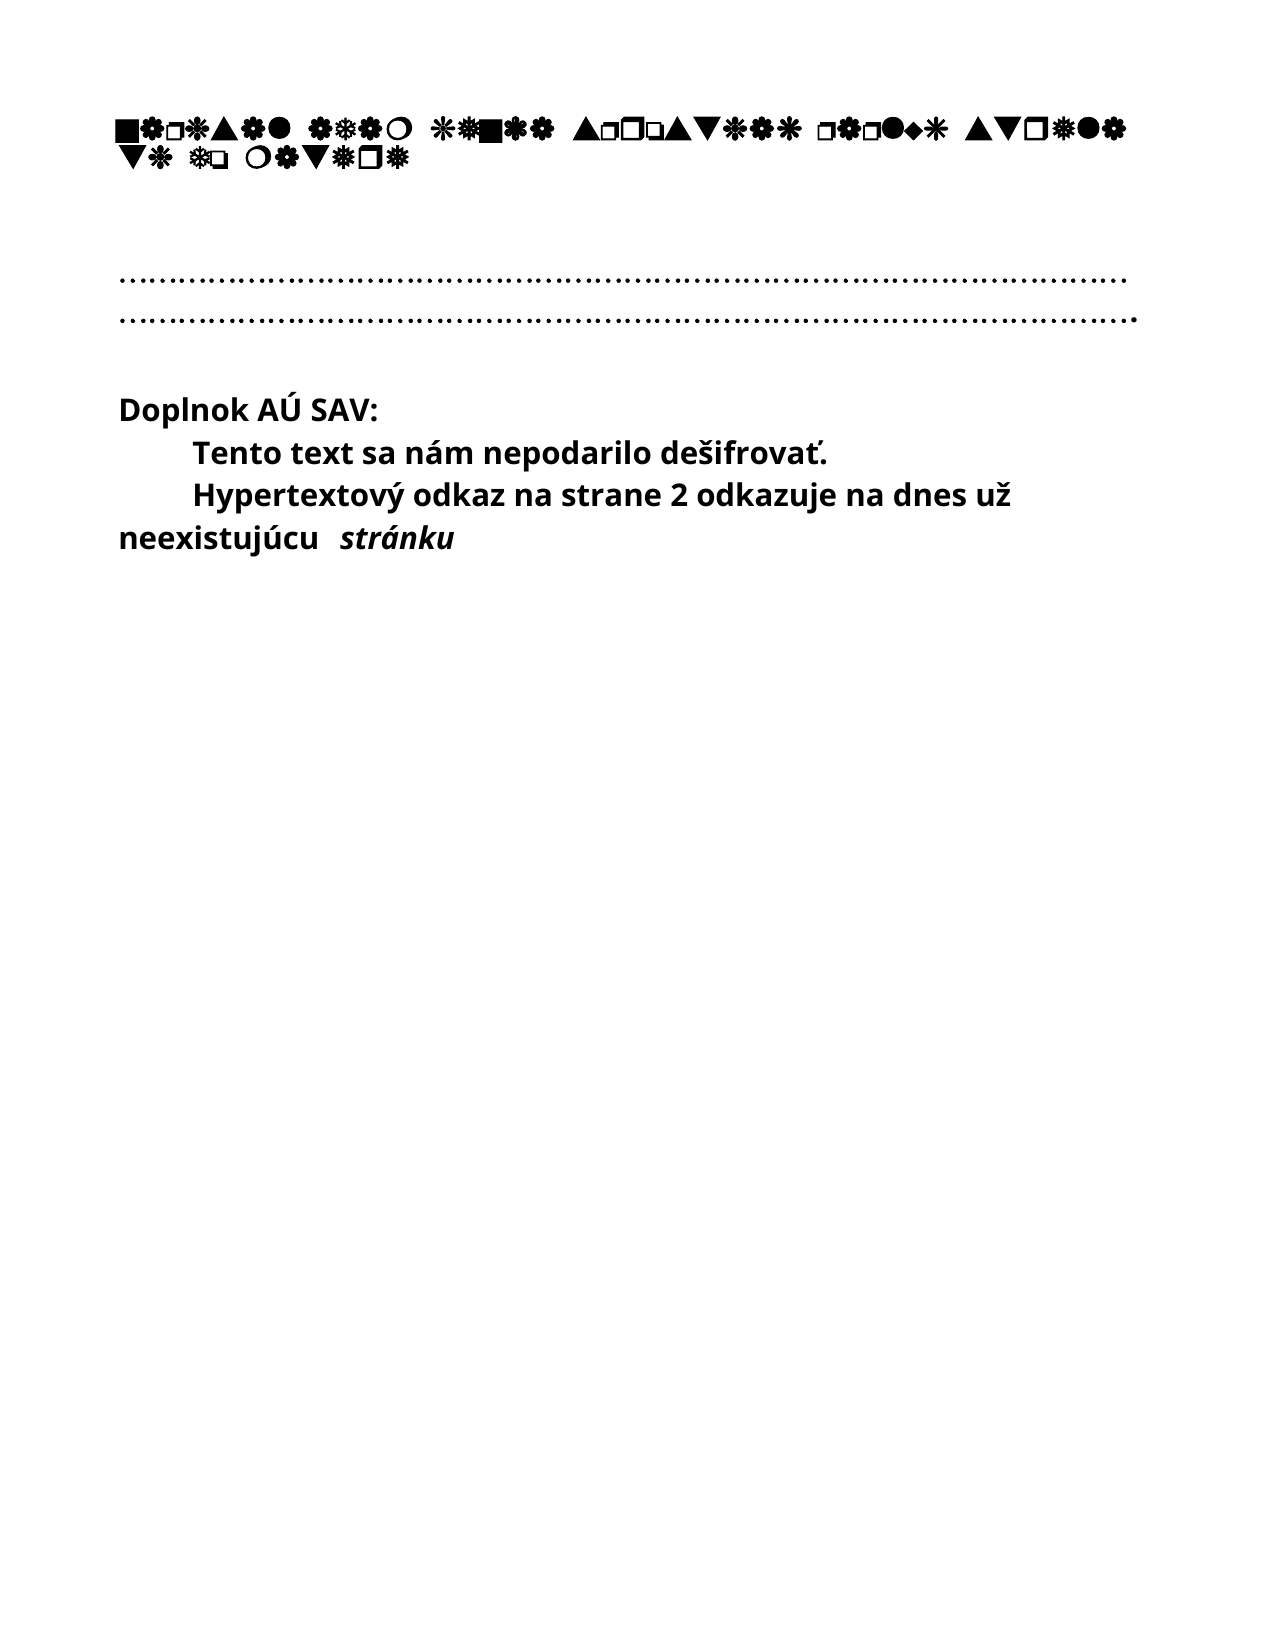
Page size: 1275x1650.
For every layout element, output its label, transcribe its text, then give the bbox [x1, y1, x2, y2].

text ……………………………………………………………………………………………………………………………………………………………………………………. [118, 260, 1157, 331]
text Hypertextový odkaz na strane 2 odkazuje na dnes už neexistujúcu stránku [118, 473, 1157, 559]
text Doplnok AÚ SAV: [118, 388, 1157, 431]
text Tento text sa nám nepodarilo dešifrovať. [118, 431, 1157, 473]
text napisal adam jenca sprostiak papluh strela ti do matere [118, 118, 1157, 175]
